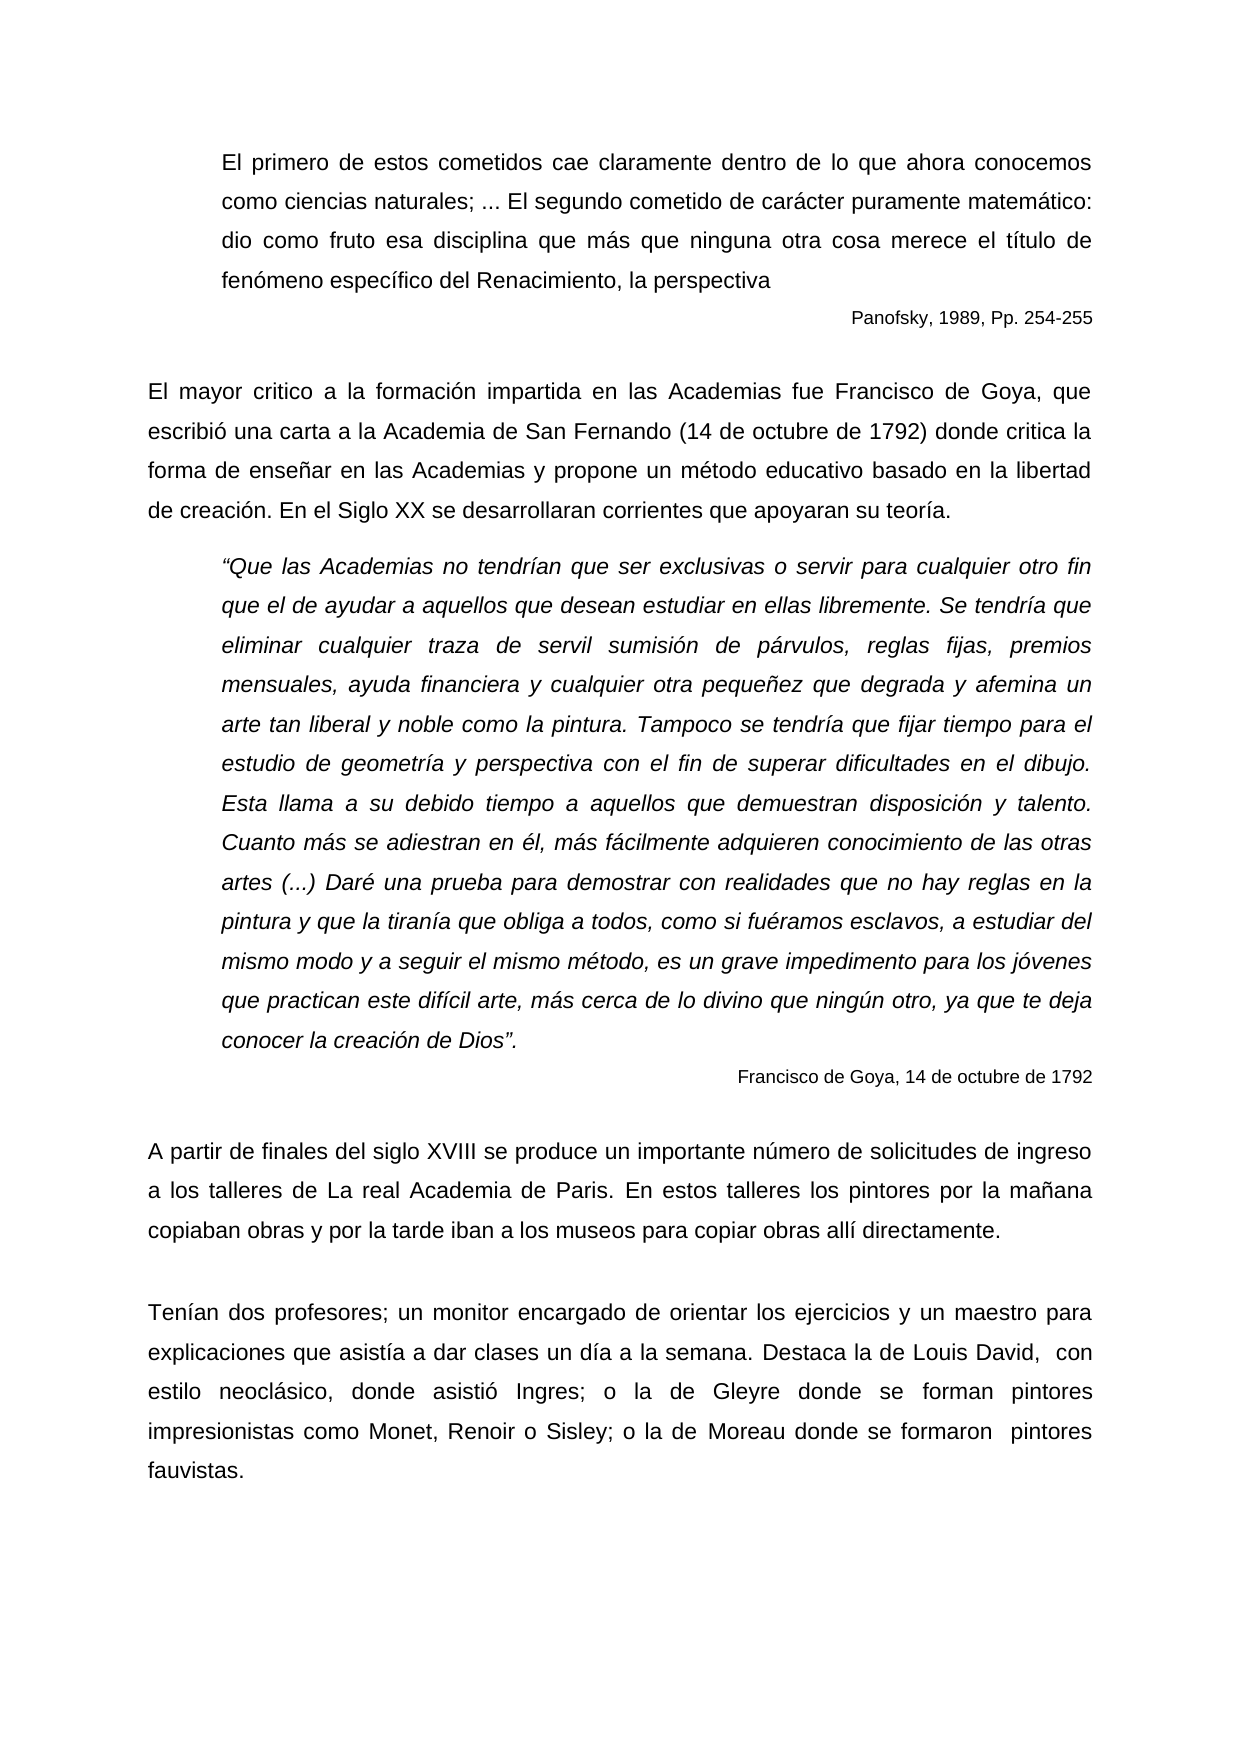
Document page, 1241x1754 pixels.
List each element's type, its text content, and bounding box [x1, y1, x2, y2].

text A partir de finales del siglo XVIII se produce un importante número de solicitudes de ingreso a los talleres de La real Academia de Paris. En estos talleres los pintores por la mañana copiaban obras y por la tarde iban a los museos para copiar obras allí directamente. [148, 1138, 1093, 1243]
text Tenían dos profesores; un monitor encargado de orientar los ejercicios y un maestro para explicaciones que asistía a dar clases un día a la semana. Destaca la de Louis David, con estilo neoclásico, donde asistió Ingres; o la de Gleyre donde se forman pintores impresionistas como Monet, Renoir o Sisley; o la de Moreau donde se formaron pintores fauvistas. [148, 1299, 1093, 1484]
text El primero de estos cometidos cae claramente dentro de lo que ahora conocemos como ciencias naturales; ... El segundo cometido de carácter puramente matemático: dio como fruto esa disciplina que más que ninguna otra cosa merece el título de fenómeno específico del Renacimiento, la perspectiva [221, 148, 1093, 293]
text “Que las Academias no tendrían que ser exclusivas o servir para cualquier otro fin que el de ayudar a aquellos que desean estudiar en ellas libremente. Se tendría que eliminar cualquier traza de servil sumisión de párvulos, reglas fijas, premios mensuales, ayuda financiera y cualquier otra pequeñez que degrada y afemina un arte tan liberal y noble como la pintura. Tampoco se tendría que fijar tiempo para el estudio de geometría y perspectiva con el fin de superar dificultades en el dibujo. Esta llama a su debido tiempo a aquellos que demuestran disposición y talento. Cuanto más se adiestran en él, más fácilmente adquieren conocimiento de las otras artes (...) Daré una prueba para demostrar con realidades que no hay reglas en la pintura y que la tiranía que obliga a todos, como si fuéramos esclavos, a estudiar del mismo modo y a seguir el mismo método, es un grave impedimento para los jóvenes que practican este difícil arte, más cerca de lo divino que ningún otro, ya que te deja conocer la creación de Dios”. [221, 553, 1093, 1053]
text Panofsky, 1989, Pp. 254-255 [221, 306, 1093, 328]
text El mayor critico a la formación impartida en las Academias fue Francisco de Goya, que escribió una carta a la Academia de San Fernando (14 de octubre de 1792) donde critica la forma de enseñar en las Academias y propone un método educativo basado en la libertad de creación. En el Siglo XX se desarrollaran corrientes que apoyaran su teoría. [148, 378, 1093, 523]
text Francisco de Goya, 14 de octubre de 1792 [221, 1066, 1093, 1088]
